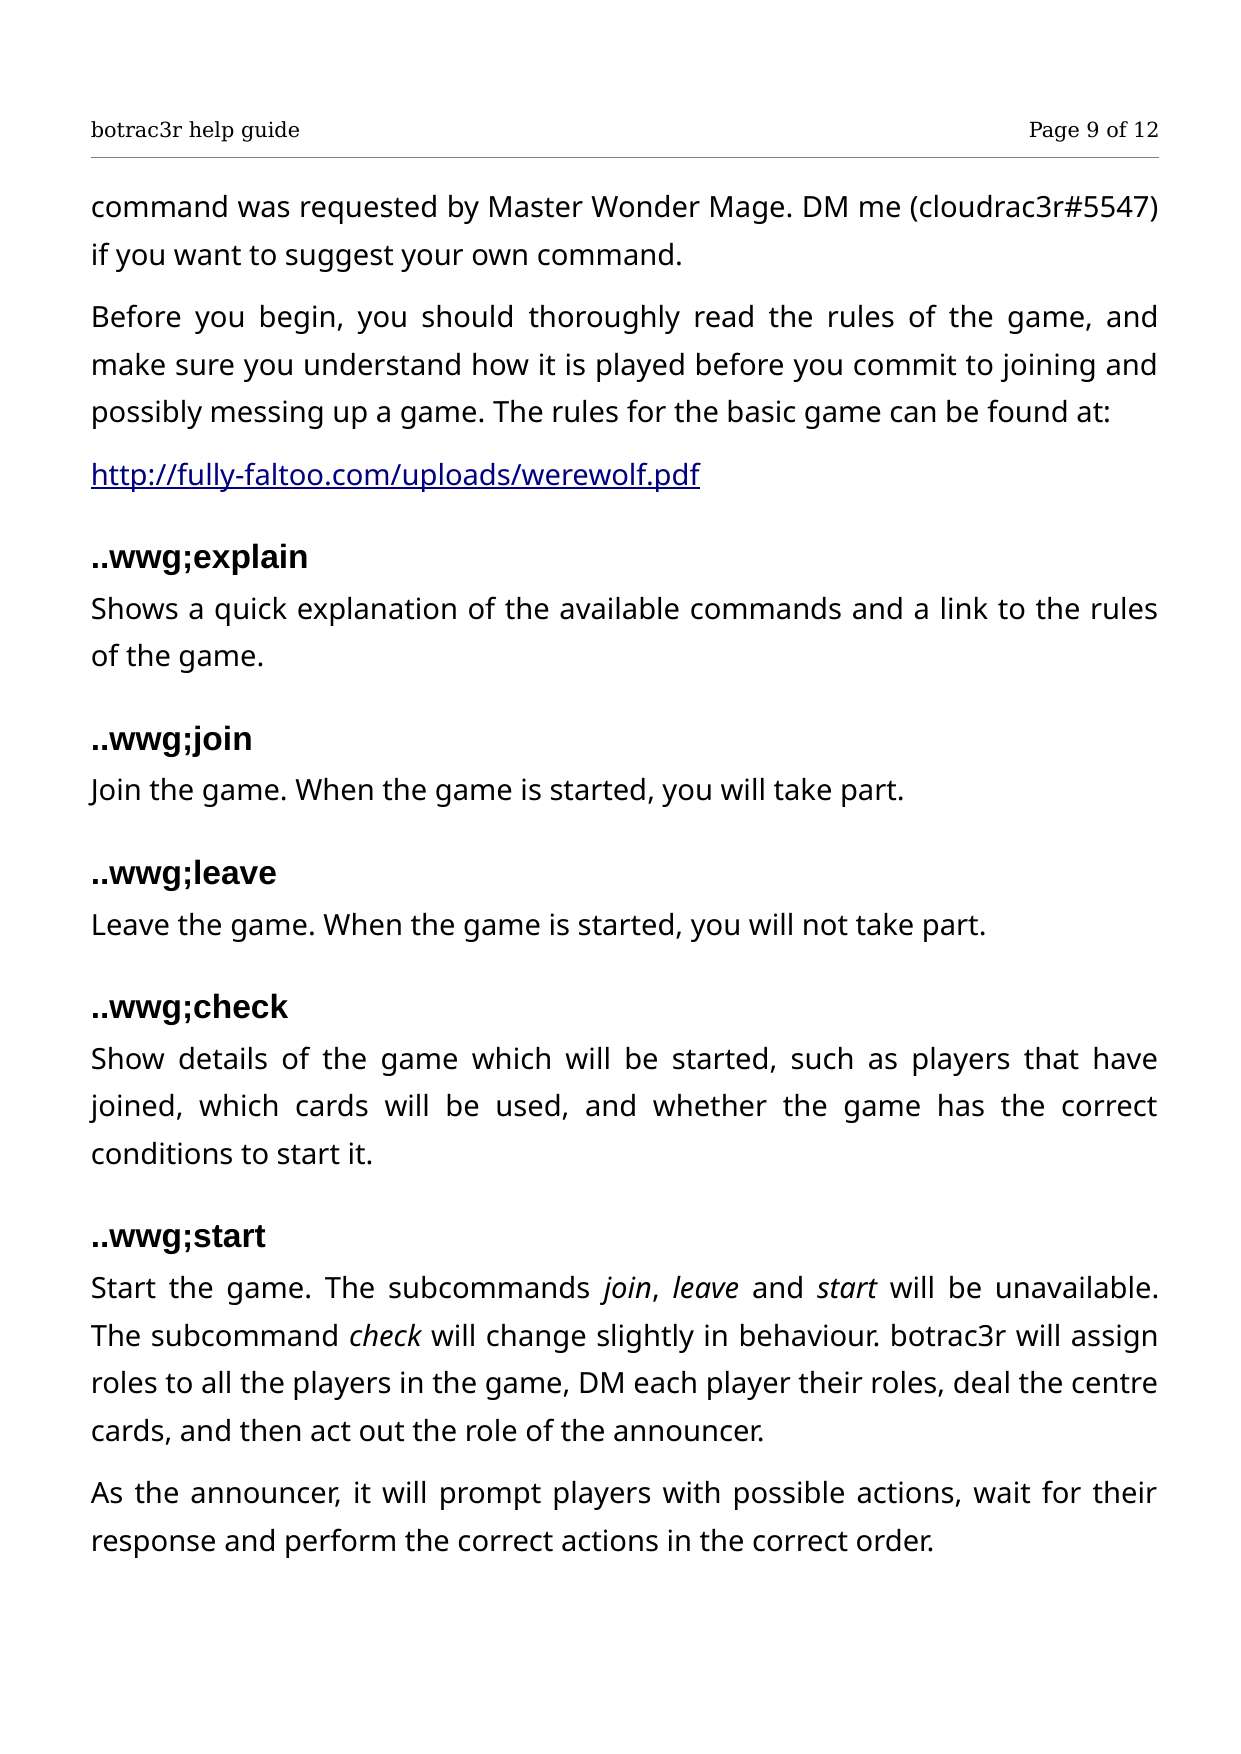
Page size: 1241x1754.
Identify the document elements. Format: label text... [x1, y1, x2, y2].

text http://fully-faltoo.com/uploads/werewolf.pdf [91, 454, 1159, 493]
subtitle ..wwg;explain [91, 537, 1159, 575]
subtitle ..wwg;join [91, 718, 1159, 757]
text command was requested by Master Wonder Mage. DM me (cloudrac3r#5547) if you want to suggest your own command. [91, 187, 1159, 274]
text Before you begin, you should thoroughly read the rules of the game, and make sure you understand how it is played before you commit to joining and possibly messing up a game. The rules for the basic game can be found at: [91, 296, 1159, 431]
text Join the game. When the game is started, you will take part. [91, 770, 1159, 809]
subtitle ..wwg;check [91, 987, 1159, 1026]
subtitle ..wwg;leave [91, 853, 1159, 891]
text Shows a quick explanation of the available commands and a link to the rules of the game. [91, 588, 1159, 675]
text As the announcer, it will prompt players with possible actions, wait for their response and perform the correct actions in the correct order. [91, 1472, 1159, 1560]
text Show details of the game which will be started, such as players that have joined, which cards will be used, and whether the game has the correct conditions to start it. [91, 1038, 1159, 1173]
subtitle ..wwg;start [91, 1216, 1159, 1255]
text Start the game. The subcommands join, leave and start will be unavailable. The subcommand check will change slightly in behaviour. botrac3r will assign roles to all the players in the game, DM each player their roles, deal the centre cards, and then act out the role of the announcer. [91, 1267, 1159, 1450]
text Leave the game. When the game is started, you will not take part. [91, 904, 1159, 943]
